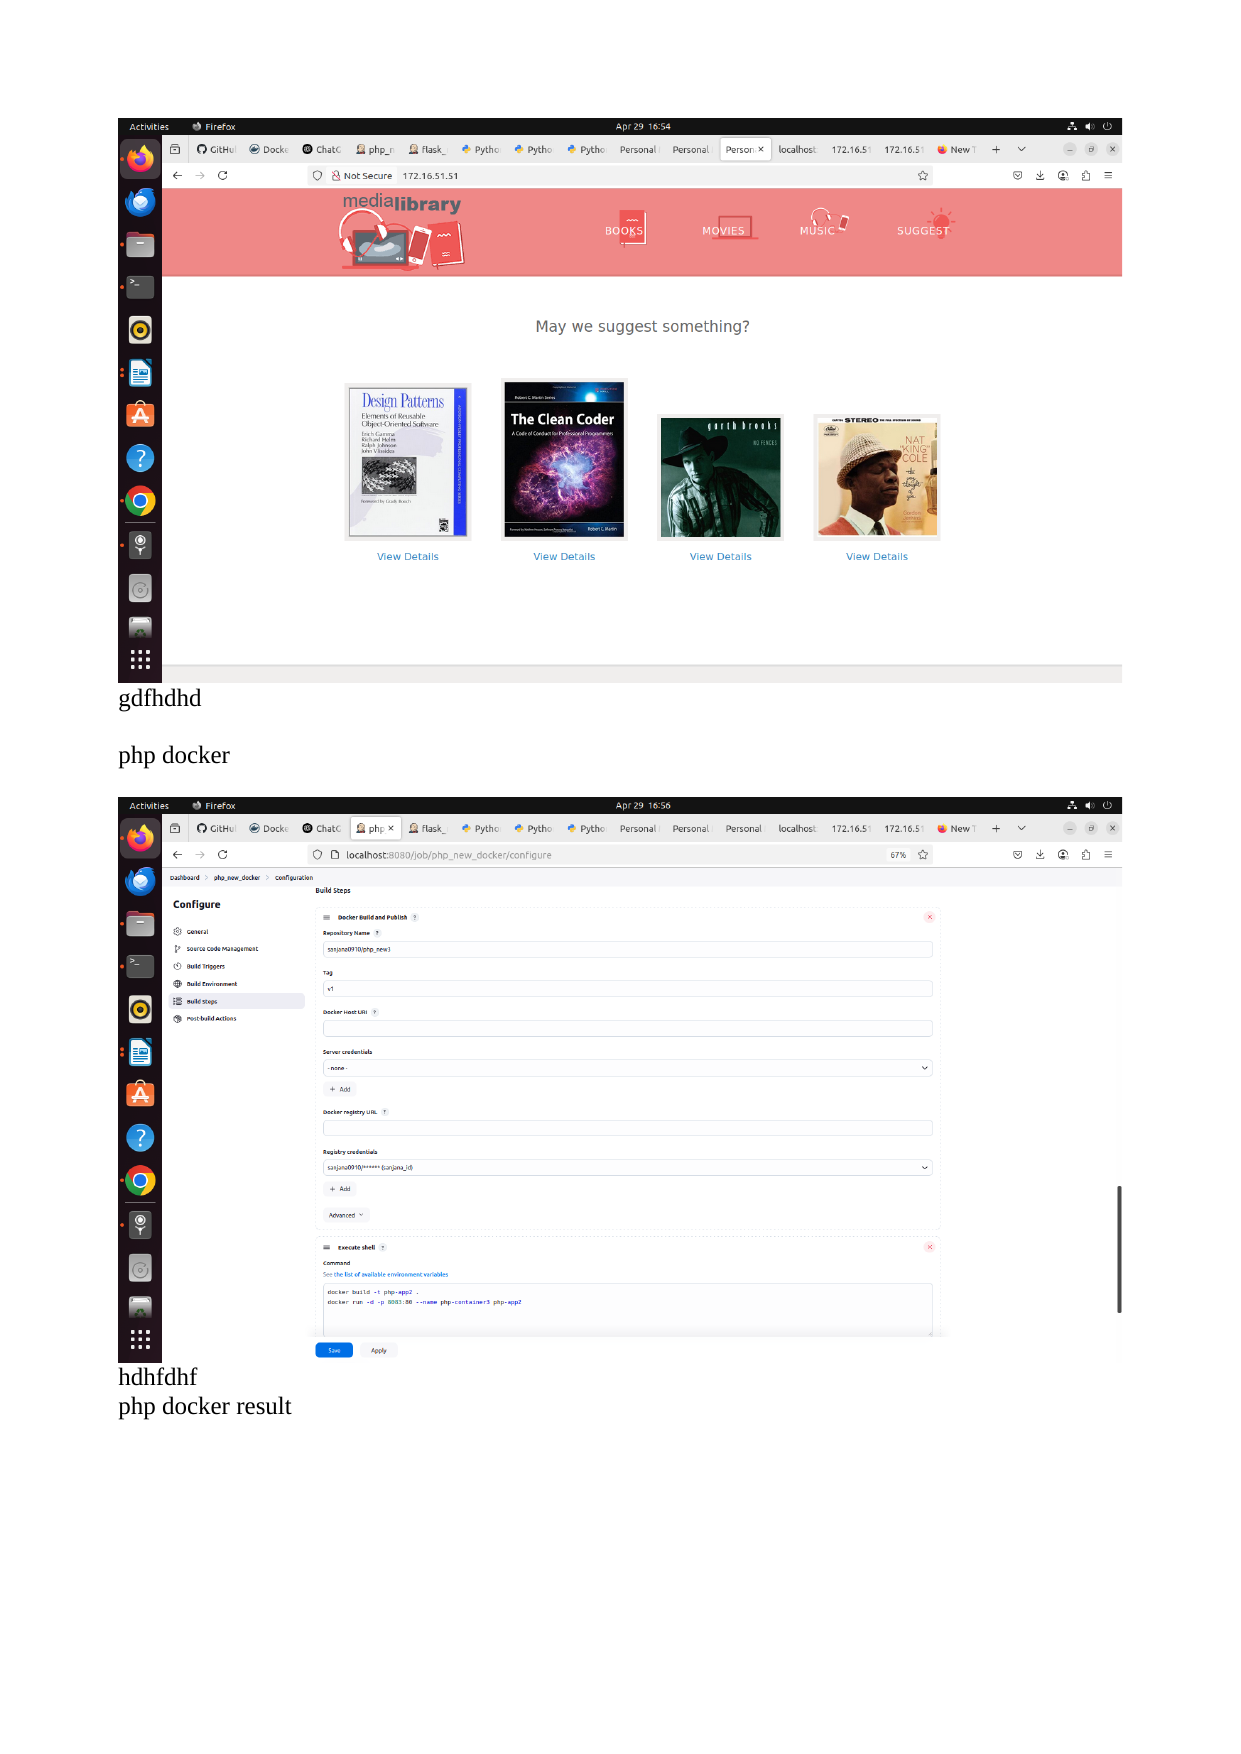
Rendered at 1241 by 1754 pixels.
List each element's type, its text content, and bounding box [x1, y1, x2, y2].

text php docker [118, 740, 1122, 769]
picture [118, 118, 1123, 683]
text hdhfdhf [118, 1363, 1122, 1391]
text php docker result [118, 1391, 1122, 1420]
picture [118, 797, 1123, 1363]
text gdfhdhd [118, 683, 1122, 712]
